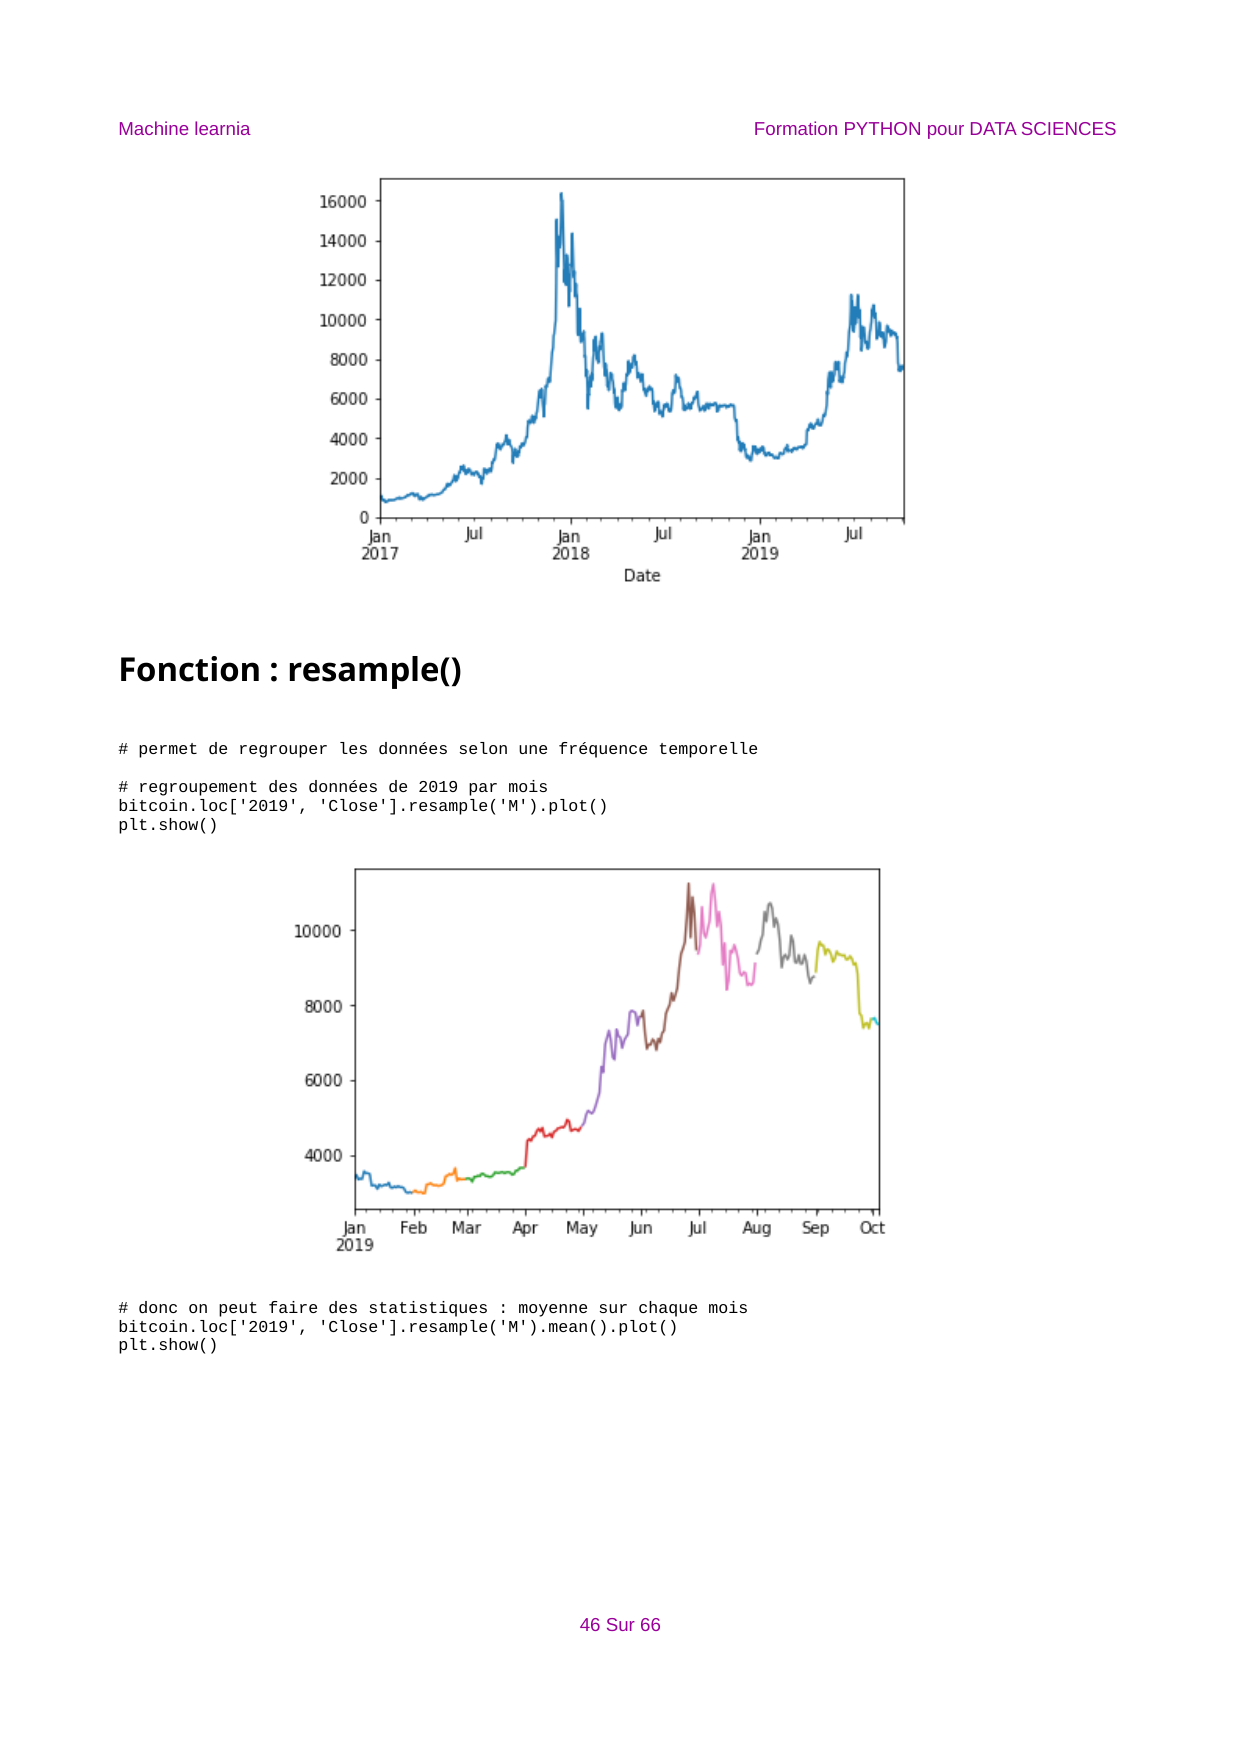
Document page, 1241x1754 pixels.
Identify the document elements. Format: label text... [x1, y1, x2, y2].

text plt.show() [118, 1337, 1122, 1356]
picture [264, 853, 976, 1281]
text # donc on peut faire des statistiques : moyenne sur chaque mois [118, 1299, 1122, 1318]
subtitle Fonction : resample() [118, 646, 1122, 691]
text plt.show() [118, 816, 1122, 835]
picture [291, 169, 949, 602]
text bitcoin.loc['2019', 'Close'].resample('M').plot() [118, 797, 1122, 816]
text # regroupement des données de 2019 par mois [118, 778, 1122, 797]
text # permet de regrouper les données selon une fréquence temporelle [118, 741, 1122, 759]
text bitcoin.loc['2019', 'Close'].resample('M').mean().plot() [118, 1318, 1122, 1337]
